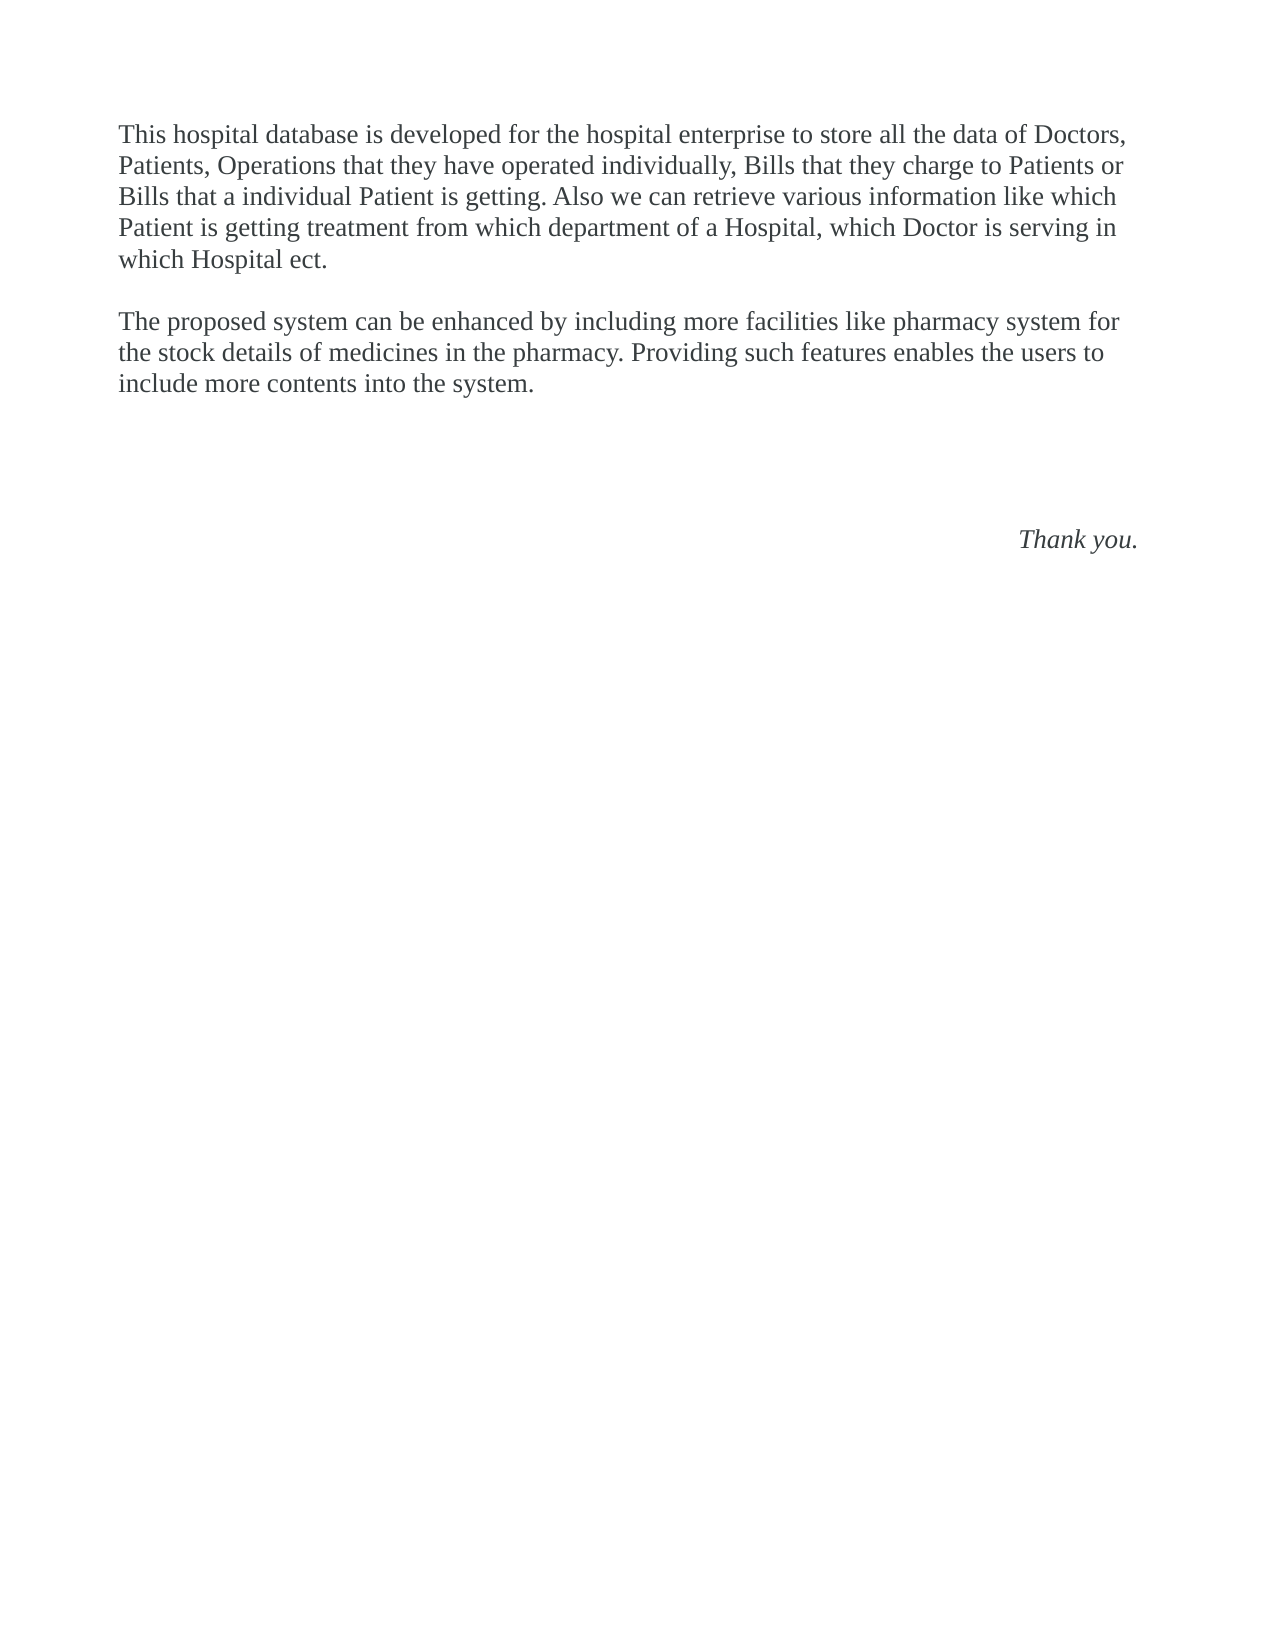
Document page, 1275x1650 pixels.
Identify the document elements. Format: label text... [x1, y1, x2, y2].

text The proposed system can be enhanced by including more facilities like pharmacy system for the stock details of medicines in the pharmacy. Providing such features enables the users to include more contents into the system. [118, 305, 1155, 398]
text This hospital database is developed for the hospital enterprise to store all the data of Doctors, Patients, Operations that they have operated individually, Bills that they charge to Patients or Bills that a individual Patient is getting. Also we can retrieve various information like which Patient is getting treatment from which department of a Hospital, which Doctor is serving in which Hospital ect. [118, 118, 1155, 274]
text Thank you. [118, 523, 1155, 554]
